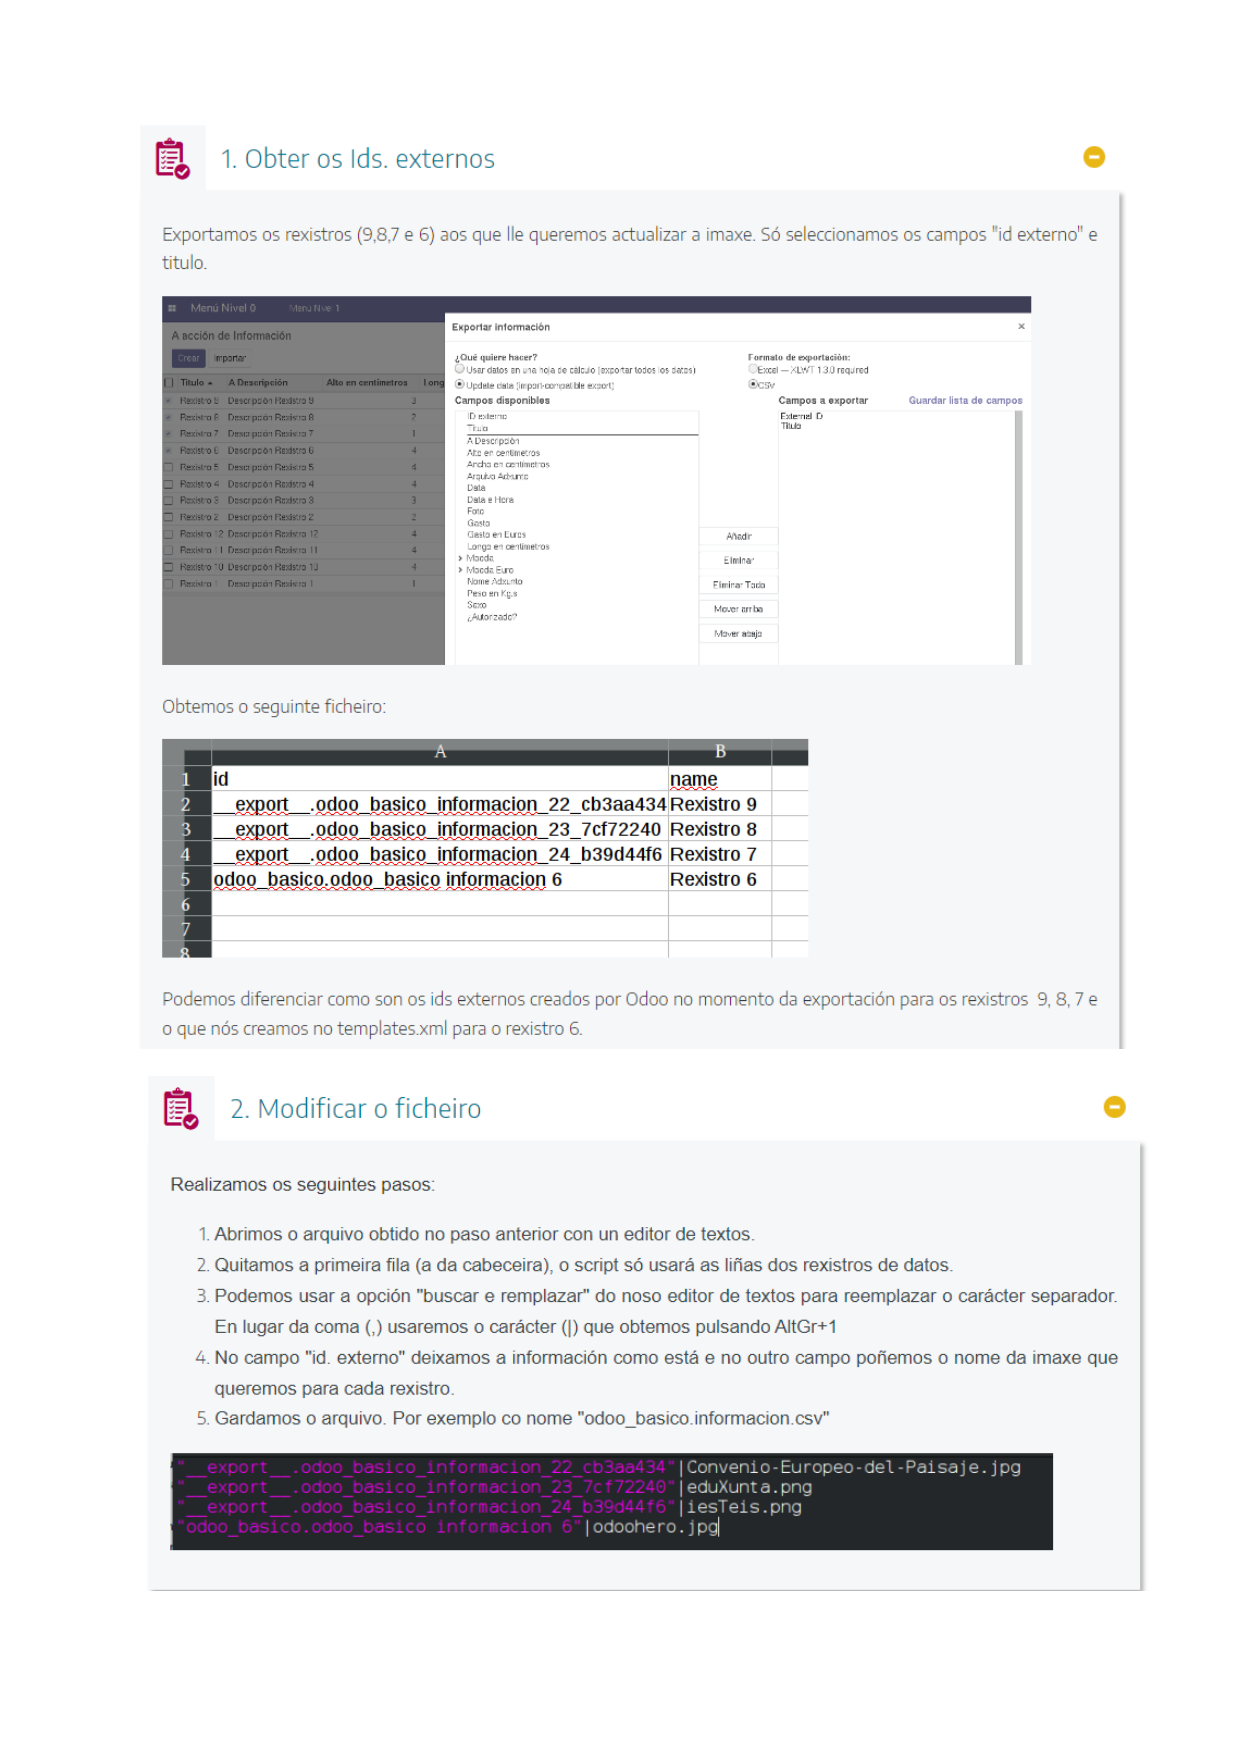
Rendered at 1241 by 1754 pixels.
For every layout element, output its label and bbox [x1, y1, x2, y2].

picture [144, 1076, 1149, 1591]
picture [122, 108, 1127, 1049]
